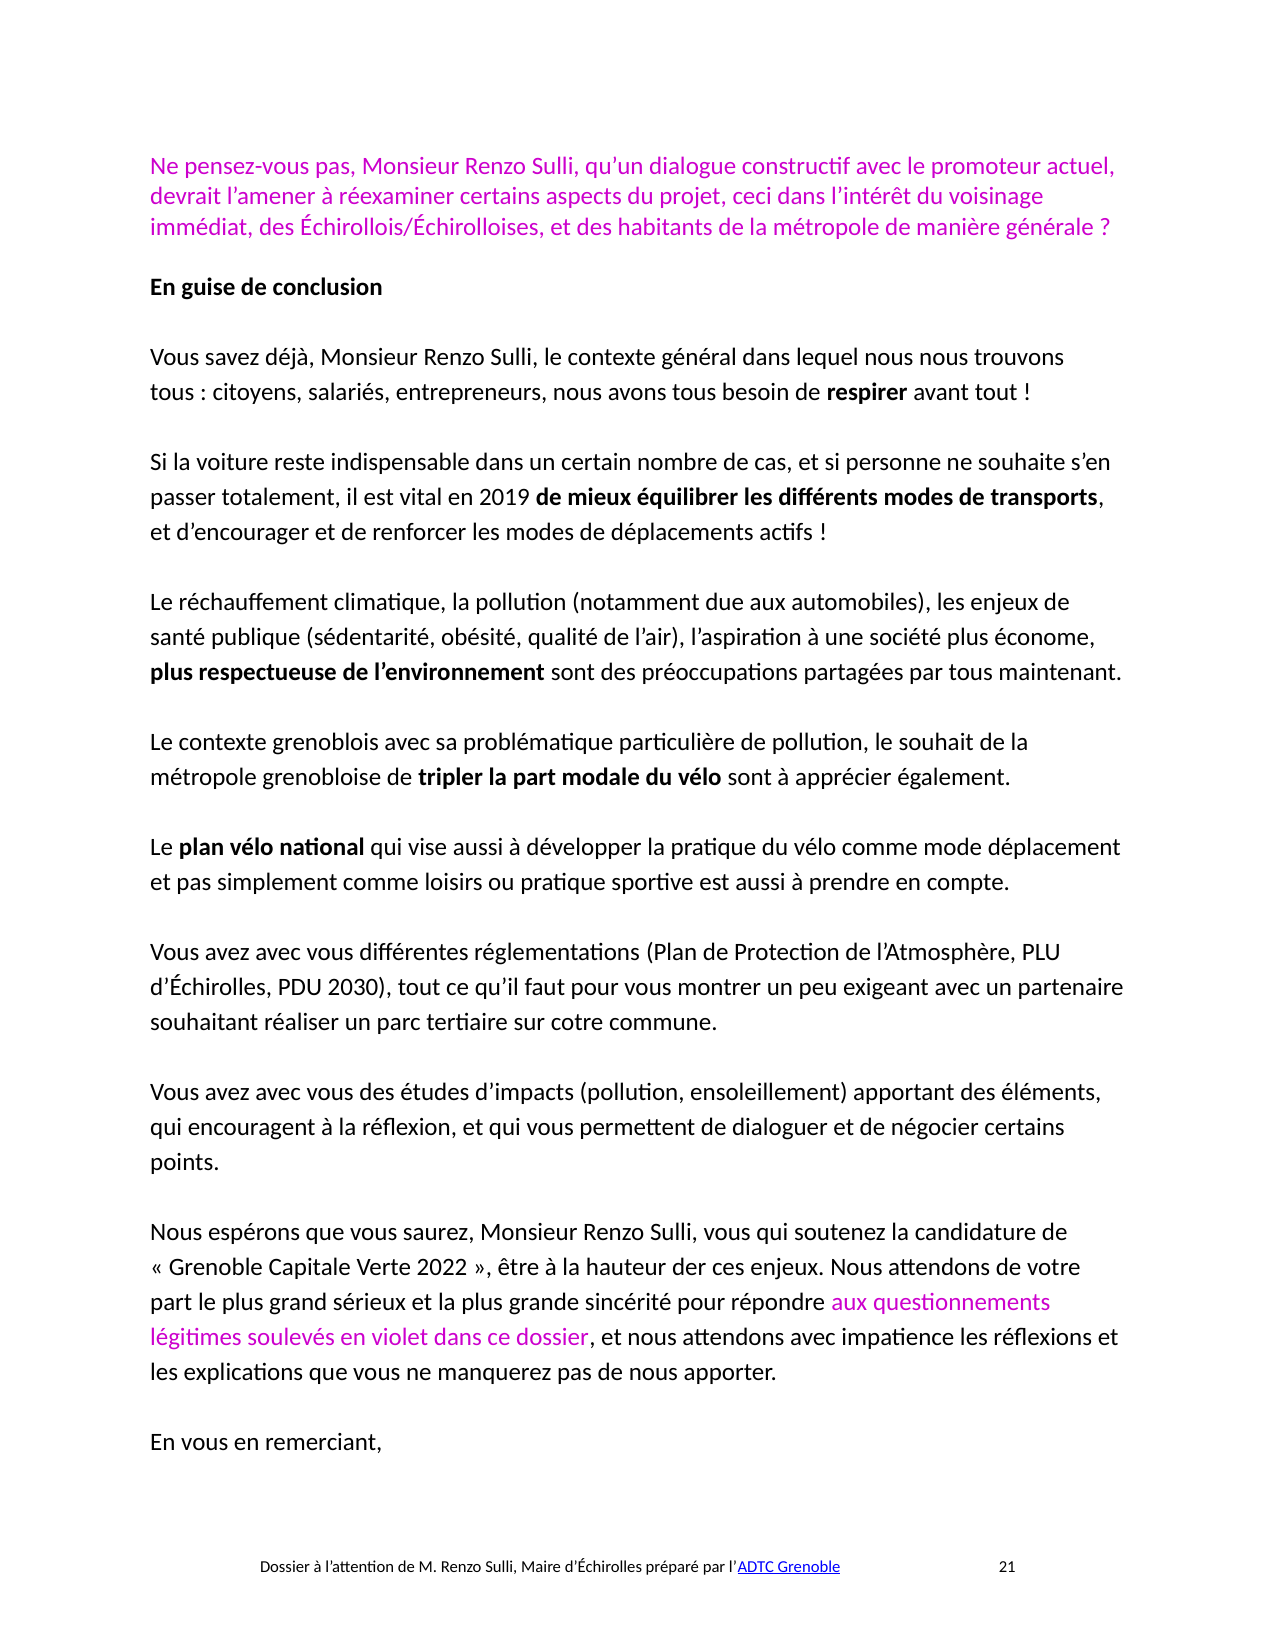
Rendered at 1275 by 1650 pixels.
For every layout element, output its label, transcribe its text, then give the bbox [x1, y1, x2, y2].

text Si la voiture reste indispensable dans un certain nombre de cas, et si personne ne souhaite s’en passer totalement, il est vital en 2019 de mieux équilibrer les différents modes de transports, et d’encourager et de renforcer les modes de déplacements actifs ! [150, 446, 1125, 546]
text Le plan vélo national qui vise aussi à développer la pratique du vélo comme mode déplacement et pas simplement comme loisirs ou pratique sportive est aussi à prendre en compte. [150, 831, 1125, 896]
text Vous avez avec vous des études d’impacts (pollution, ensoleillement) apportant des éléments, qui encouragent à la réflexion, et qui vous permettent de dialoguer et de négocier certains points. [150, 1076, 1125, 1176]
text Nous espérons que vous saurez, Monsieur Renzo Sulli, vous qui soutenez la candidature de « Grenoble Capitale Verte 2022 », être à la hauteur der ces enjeux. Nous attendons de votre part le plus grand sérieux et la plus grande sincérité pour répondre aux questionnements légitimes soulevés en violet dans ce dossier, et nous attendons avec impatience les réflexions et les explications que vous ne manquerez pas de nous apporter. [150, 1216, 1125, 1386]
text Le contexte grenoblois avec sa problématique particulière de pollution, le souhait de la métropole grenobloise de tripler la part modale du vélo sont à apprécier également. [150, 726, 1125, 791]
text Vous savez déjà, Monsieur Renzo Sulli, le contexte général dans lequel nous nous trouvons tous : citoyens, salariés, entrepreneurs, nous avons tous besoin de respirer avant tout ! [150, 341, 1125, 406]
text Ne pensez-vous pas, Monsieur Renzo Sulli, qu’un dialogue constructif avec le promoteur actuel, devrait l’amener à réexaminer certains aspects du projet, ceci dans l’intérêt du voisinage immédiat, des Échirollois/Échirolloises, et des habitants de la métropole de manière générale ? [150, 150, 1125, 242]
text En guise de conclusion [150, 271, 1125, 301]
text Vous avez avec vous différentes réglementations (Plan de Protection de l’Atmosphère, PLU d’Échirolles, PDU 2030), tout ce qu’il faut pour vous montrer un peu exigeant avec un partenaire souhaitant réaliser un parc tertiaire sur cotre commune. [150, 936, 1125, 1036]
text En vous en remerciant, [150, 1426, 1125, 1456]
text Le réchauffement climatique, la pollution (notamment due aux automobiles), les enjeux de santé publique (sédentarité, obésité, qualité de l’air), l’aspiration à une société plus économe, plus respectueuse de l’environnement sont des préoccupations partagées par tous maintenant. [150, 586, 1125, 686]
